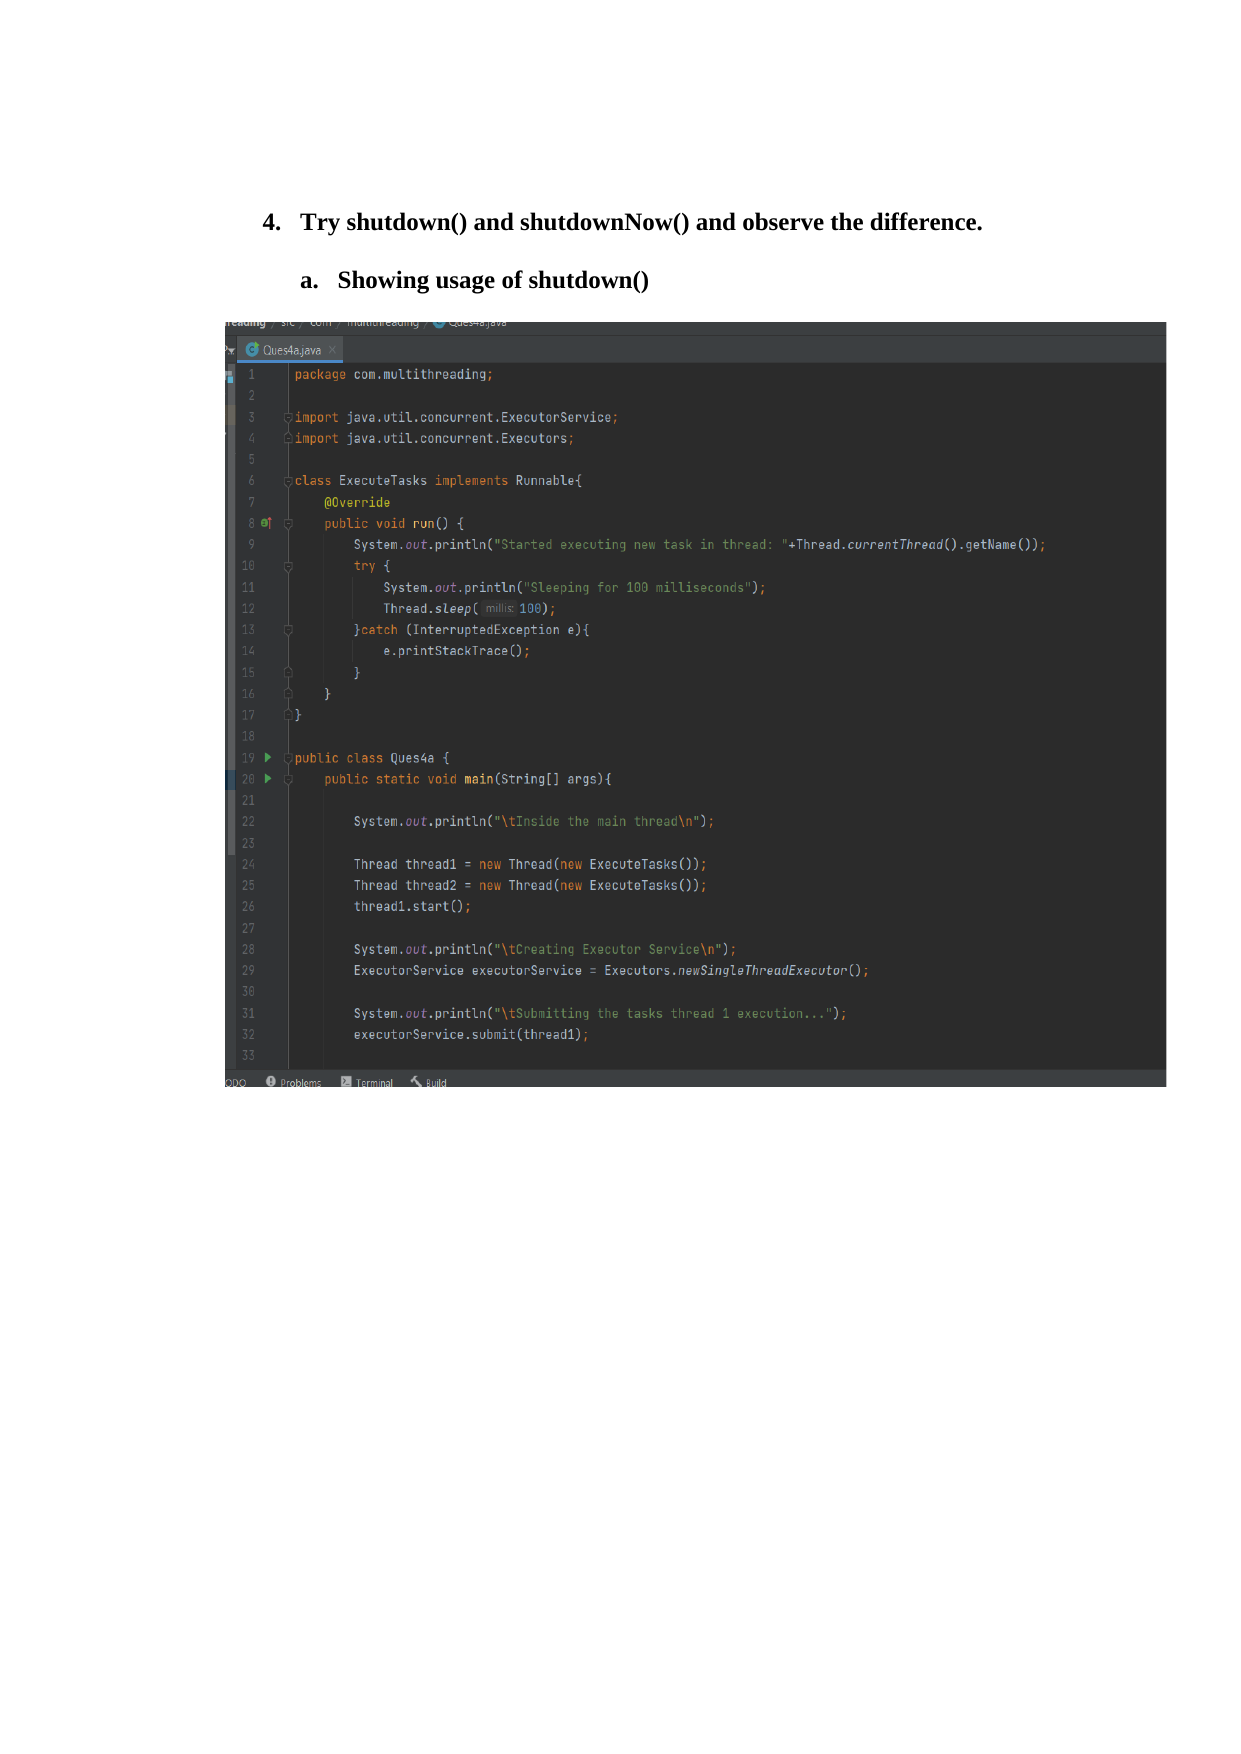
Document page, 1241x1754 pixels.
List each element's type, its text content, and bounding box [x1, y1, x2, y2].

list Showing usage of shutdown() [300, 265, 1090, 294]
list Try shutdown() and shutdownNow() and observe the difference. [262, 207, 1090, 236]
